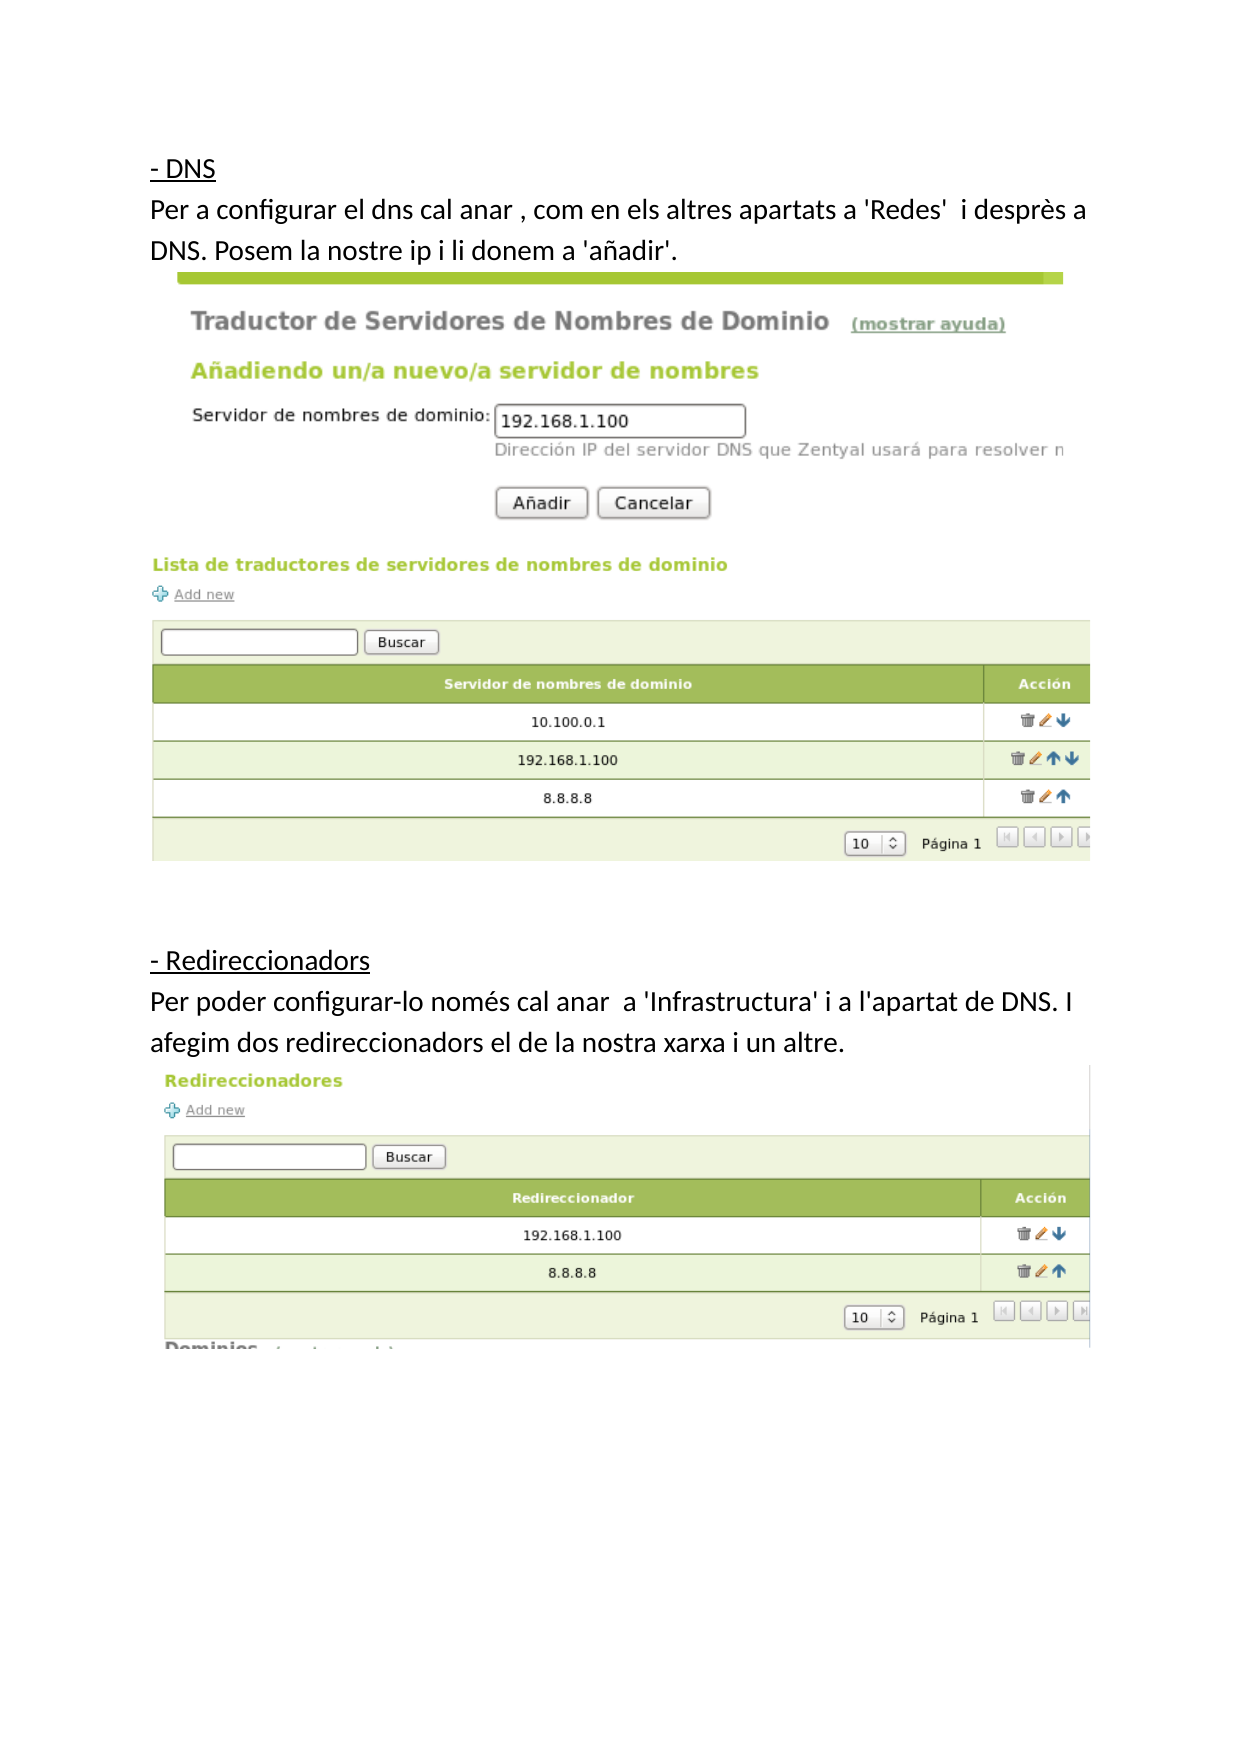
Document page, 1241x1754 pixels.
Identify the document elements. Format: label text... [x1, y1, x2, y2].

text - DNS [150, 150, 1090, 186]
text - Redireccionadors [150, 942, 1090, 978]
text Per a configurar el dns cal anar , com en els altres apartats a 'Redes' i desprès a DNS. Posem la nostre ip i li donem a 'añadir'. [150, 191, 1090, 267]
picture [150, 272, 1091, 861]
text Per poder configurar-lo només cal anar a 'Infrastructura' i a l'apartat de DNS. I afegim dos redireccionadors el de la nostra xarxa i un altre. [150, 983, 1090, 1059]
picture [150, 1065, 1091, 1349]
